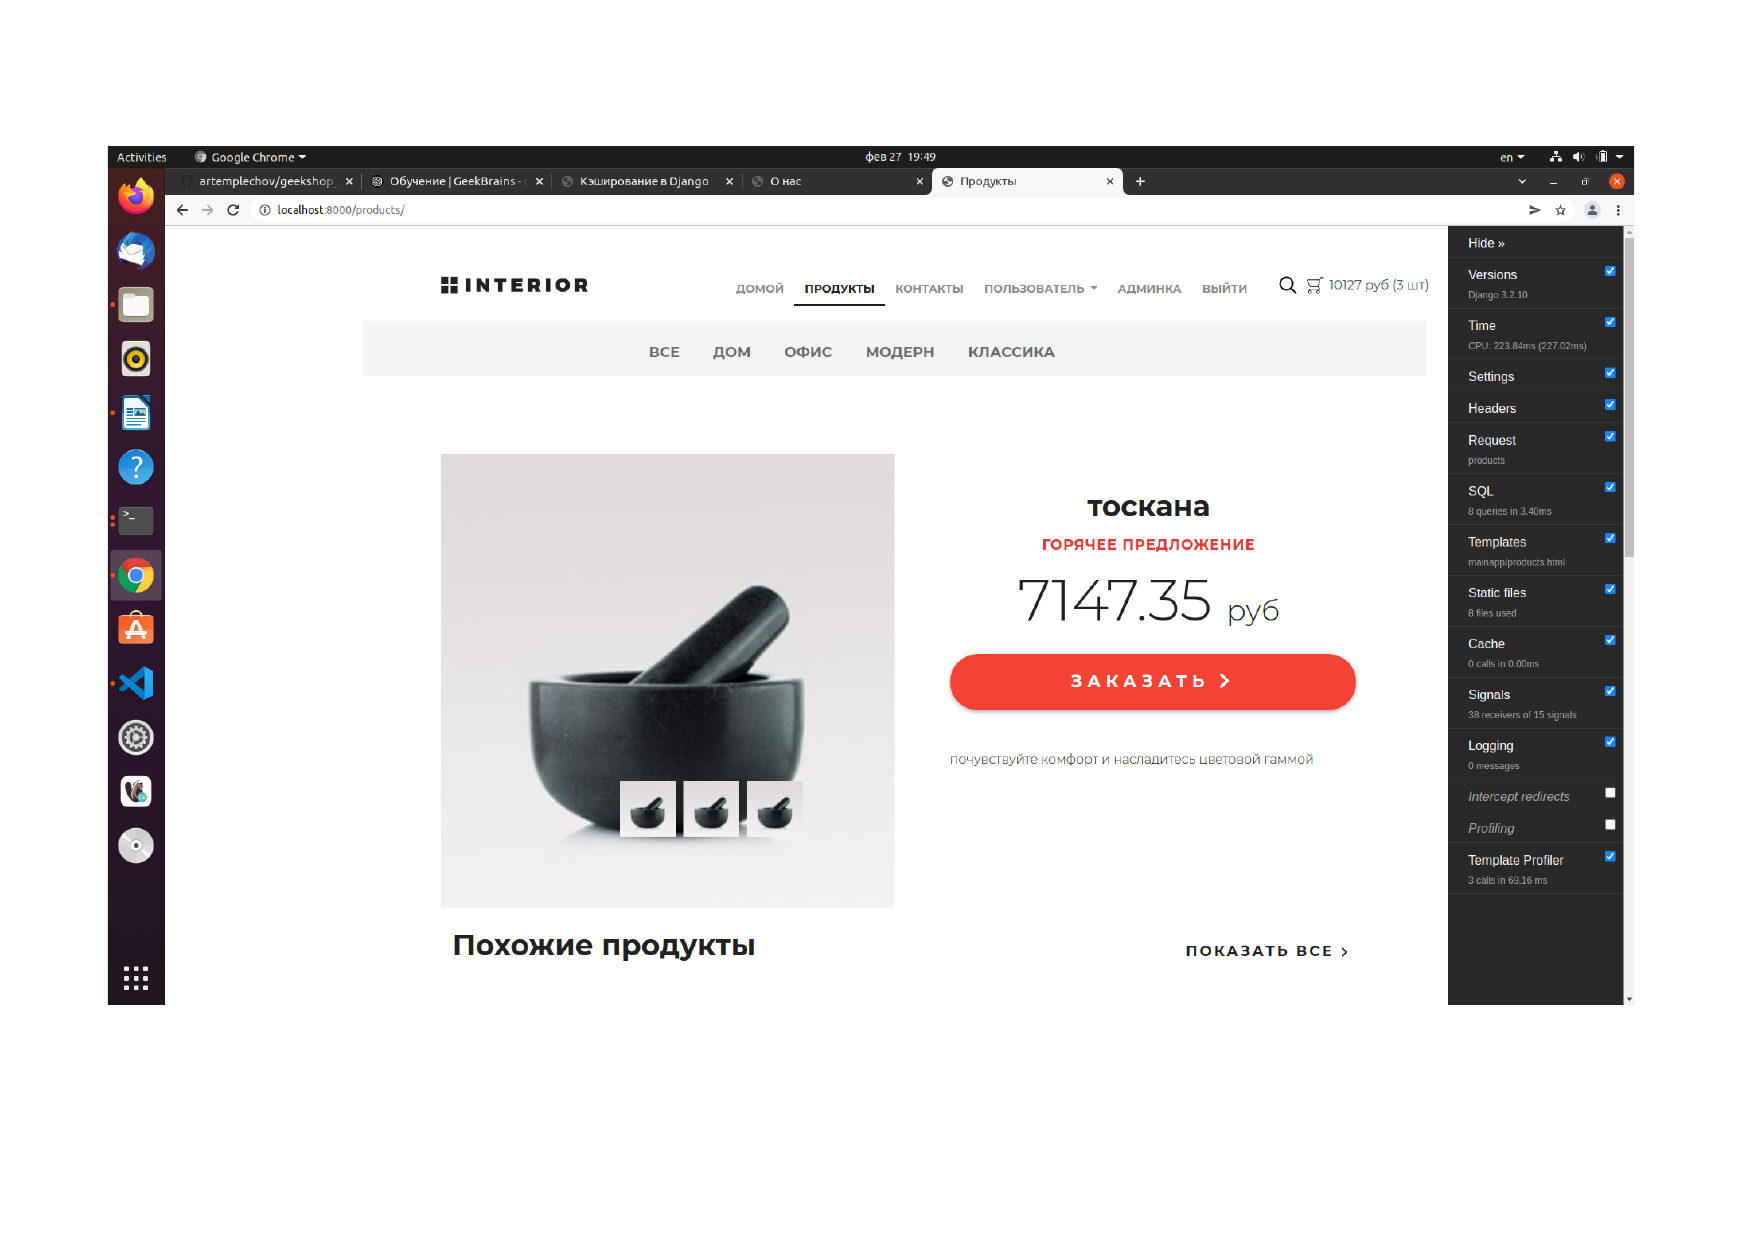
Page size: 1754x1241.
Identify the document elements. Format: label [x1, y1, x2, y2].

picture [107, 146, 1635, 1005]
